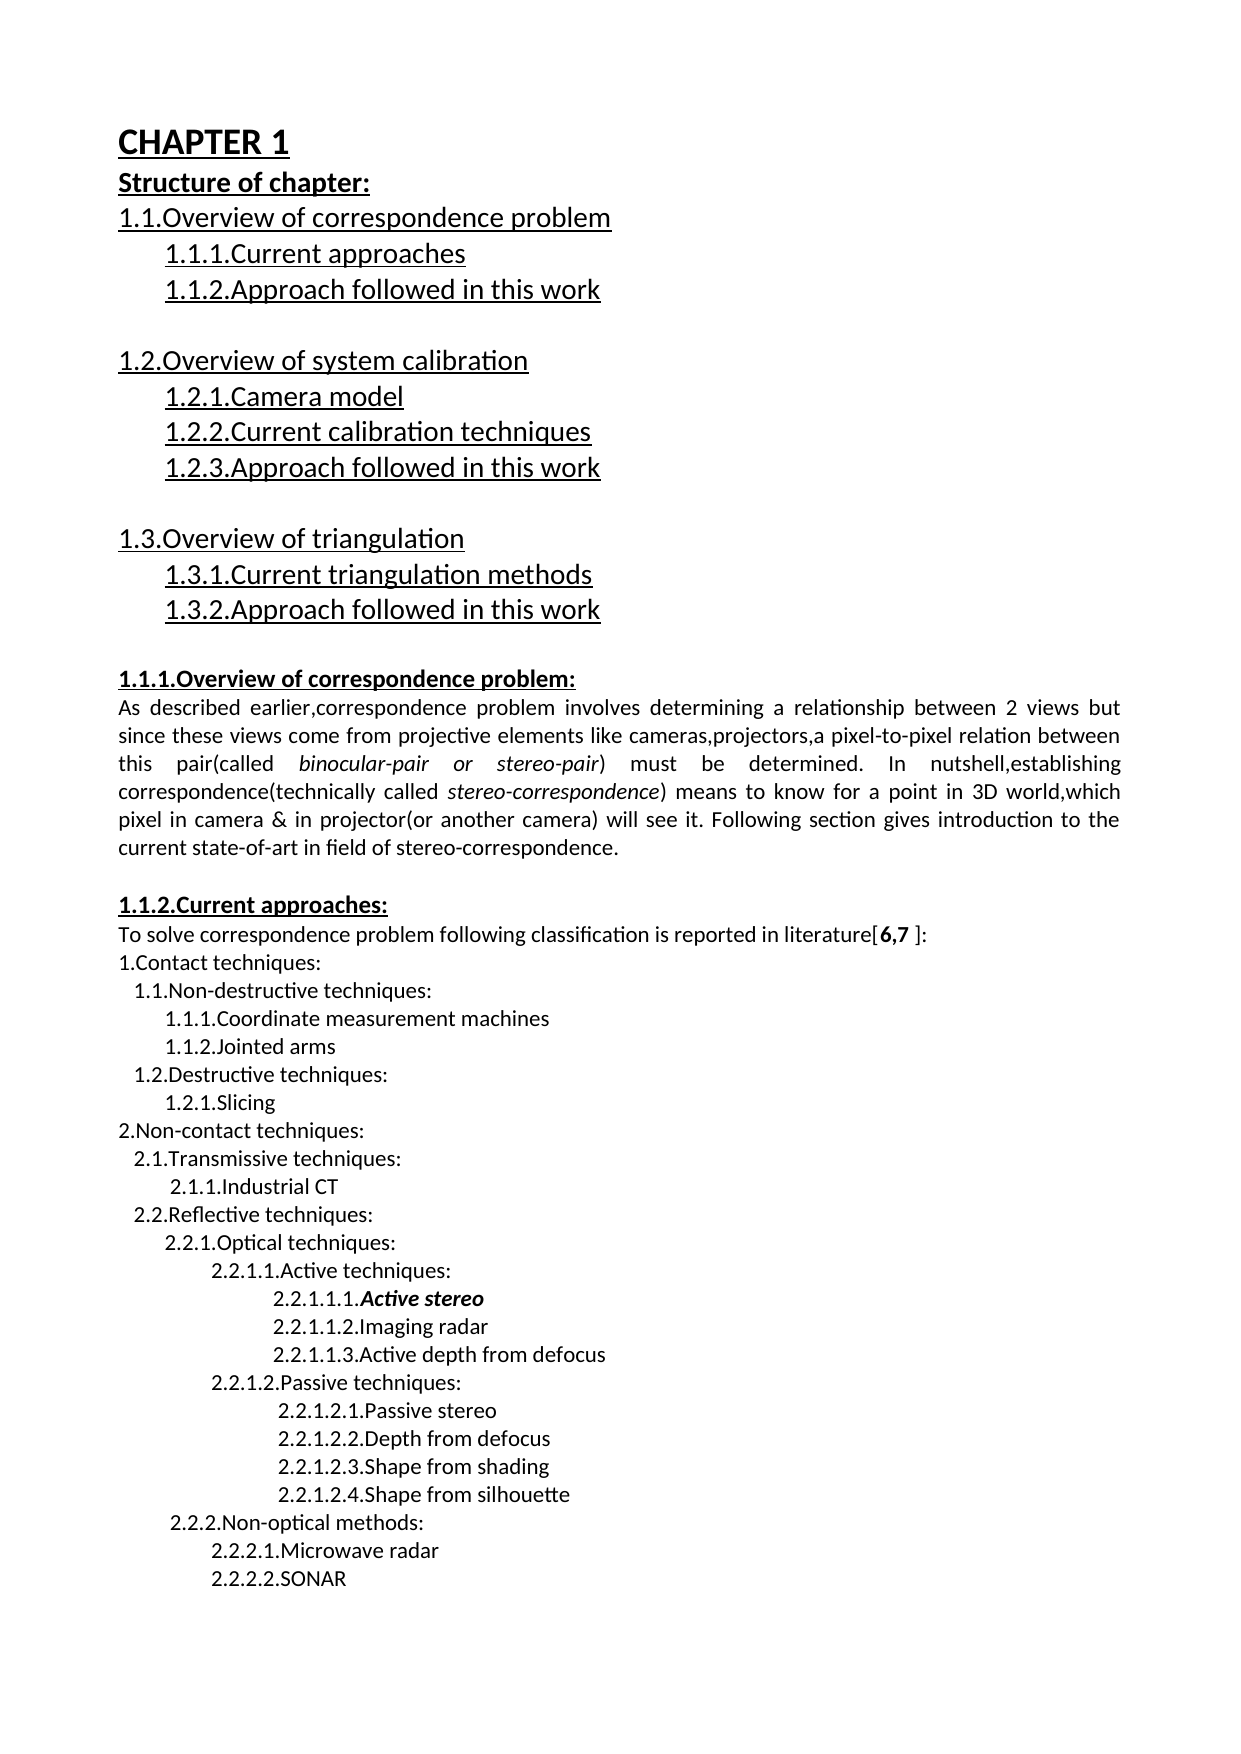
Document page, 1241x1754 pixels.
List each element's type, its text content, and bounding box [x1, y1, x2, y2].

text 1.1.2.Jointed arms [118, 1032, 1122, 1060]
text 2.2.1.2.4.Shape from silhouette [118, 1480, 1122, 1508]
text 2.2.1.1.1.Active stereo [118, 1284, 1122, 1312]
text 2.2.2.1.Microwave radar [118, 1536, 1122, 1564]
text 1.1.1.Current approaches [118, 235, 1122, 271]
text As described earlier,correspondence problem involves determining a relationship between 2 views but since these views come from projective elements like cameras,projectors,a pixel-to-pixel relation between this pair(called binocular-pair or stereo-pair) must be determined. In nutshell,establishing correspondence(technically called stereo-correspondence) means to know for a point in 3D world,which pixel in camera & in projector(or another camera) will see it. Following section gives introduction to the current state-of-art in field of stereo-correspondence. [118, 693, 1122, 861]
text 1.1.Overview of correspondence problem [118, 199, 1122, 235]
text 2.2.1.1.2.Imaging radar [118, 1312, 1122, 1340]
text 1.2.2.Current calibration techniques [118, 413, 1122, 449]
text 2.2.1.2.3.Shape from shading [118, 1452, 1122, 1480]
text 1.1.1.Overview of correspondence problem: [118, 663, 1122, 693]
text 2.2.1.2.Passive techniques: [118, 1368, 1122, 1396]
text 2.2.1.2.2.Depth from defocus [118, 1424, 1122, 1452]
text To solve correspondence problem following classification is reported in literature[6,7 ]: [118, 920, 1122, 948]
text 2.Non-contact techniques: [118, 1116, 1122, 1144]
text 2.2.1.Optical techniques: [118, 1228, 1122, 1256]
text 2.2.1.1.Active techniques: [118, 1256, 1122, 1284]
text 2.2.1.2.1.Passive stereo [118, 1396, 1122, 1424]
text 1.1.2.Current approaches: [118, 889, 1122, 920]
text 1.2.Overview of system calibration [118, 342, 1122, 378]
text 2.1.Transmissive techniques: [118, 1144, 1122, 1172]
text 2.2.1.1.3.Active depth from defocus [118, 1340, 1122, 1368]
text 2.2.2.2.SONAR [118, 1564, 1122, 1592]
text 1.Contact techniques: [118, 948, 1122, 976]
text 1.2.Destructive techniques: [118, 1060, 1122, 1088]
text 2.2.2.Non-optical methods: [118, 1508, 1122, 1536]
text 1.1.1.Coordinate measurement machines [118, 1004, 1122, 1032]
text 1.1.2.Approach followed in this work [118, 271, 1122, 306]
text CHAPTER 1 [118, 118, 1122, 164]
text 2.2.Reflective techniques: [118, 1200, 1122, 1228]
text 2.1.1.Industrial CT [118, 1172, 1122, 1200]
text Structure of chapter: [118, 164, 1122, 199]
text 1.3.Overview of triangulation [118, 520, 1122, 556]
text 1.2.3.Approach followed in this work [118, 449, 1122, 484]
text 1.3.1.Current triangulation methods [118, 556, 1122, 591]
text 1.2.1.Slicing [118, 1088, 1122, 1116]
text 1.1.Non-destructive techniques: [118, 976, 1122, 1004]
text 1.2.1.Camera model [118, 378, 1122, 413]
text 1.3.2.Approach followed in this work [118, 591, 1122, 627]
